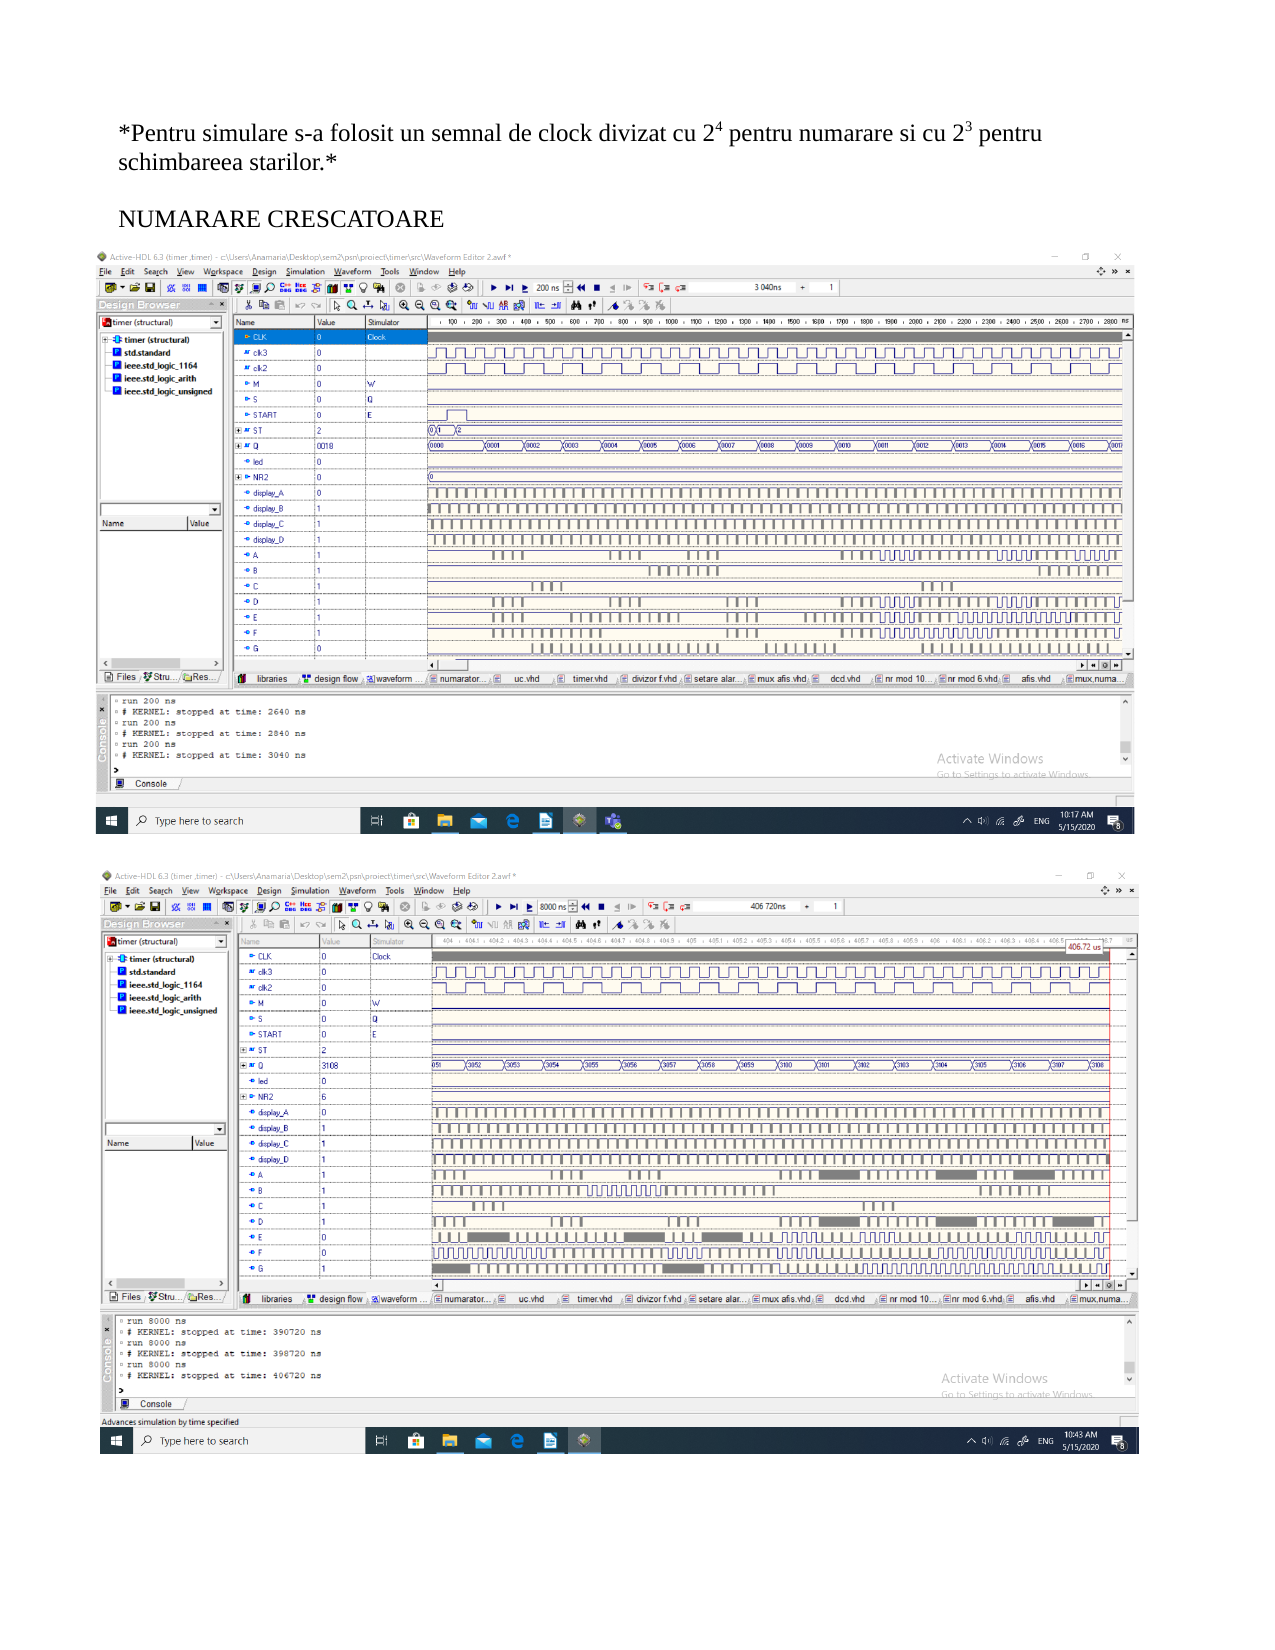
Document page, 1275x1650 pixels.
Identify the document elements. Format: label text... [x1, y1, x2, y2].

text *Pentru simulare s-a folosit un semnal de clock divizat cu 24 pentru numarare si cu 23 pentru schimbareea starilor.* [118, 118, 1157, 176]
text NUMARARE CRESCATOARE [118, 204, 1157, 233]
picture [100, 868, 1139, 1454]
picture [95, 249, 1135, 834]
